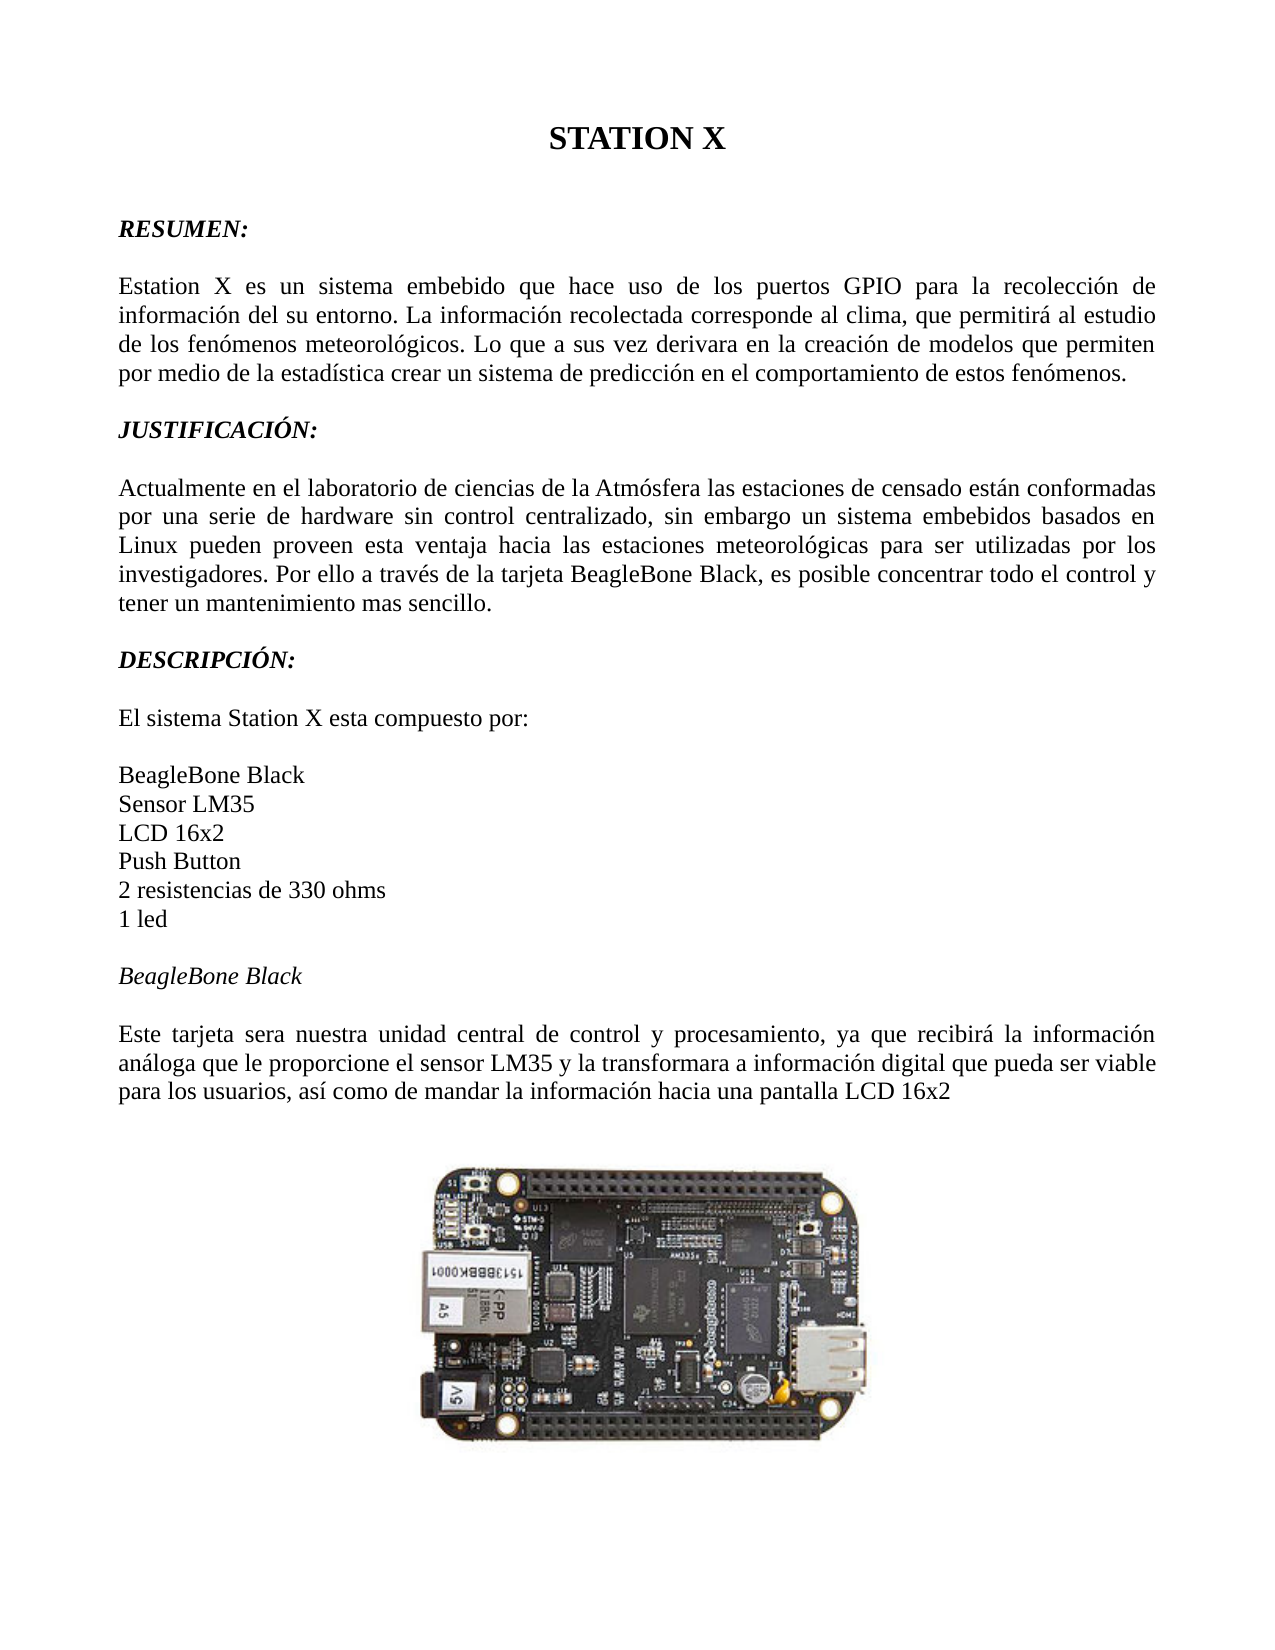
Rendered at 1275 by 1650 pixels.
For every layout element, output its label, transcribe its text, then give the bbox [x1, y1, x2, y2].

text El sistema Station X esta compuesto por: [118, 703, 1157, 731]
picture [383, 1133, 892, 1478]
text 2 resistencias de 330 ohms [118, 875, 1157, 904]
text Estation X es un sistema embebido que hace uso de los puertos GPIO para la recolección de información del su entorno. La información recolectada corresponde al clima, que permitirá al estudio de los fenómenos meteorológicos. Lo que a sus vez derivara en la creación de modelos que permiten por medio de la estadística crear un sistema de predicción en el comportamiento de estos fenómenos. [118, 271, 1157, 386]
text Este tarjeta sera nuestra unidad central de control y procesamiento, ya que recibirá la información análoga que le proporcione el sensor LM35 y la transformara a información digital que pueda ser viable para los usuarios, así como de mandar la información hacia una pantalla LCD 16x2 [118, 1019, 1157, 1105]
text DESCRIPCIÓN: [118, 645, 1157, 674]
text BeagleBone Black [118, 961, 1157, 990]
text LCD 16x2 [118, 818, 1157, 846]
text STATION X [118, 118, 1157, 156]
text BeagleBone Black [118, 760, 1157, 789]
text Push Button [118, 846, 1157, 875]
text 1 led [118, 904, 1157, 933]
text JUSTIFICACIÓN: [118, 415, 1157, 444]
text Actualmente en el laboratorio de ciencias de la Atmósfera las estaciones de censado están conformadas por una serie de hardware sin control centralizado, sin embargo un sistema embebidos basados en Linux pueden proveen esta ventaja hacia las estaciones meteorológicas para ser utilizadas por los investigadores. Por ello a través de la tarjeta BeagleBone Black, es posible concentrar todo el control y tener un mantenimiento mas sencillo. [118, 473, 1157, 616]
text Sensor LM35 [118, 789, 1157, 818]
text RESUMEN: [118, 214, 1157, 243]
